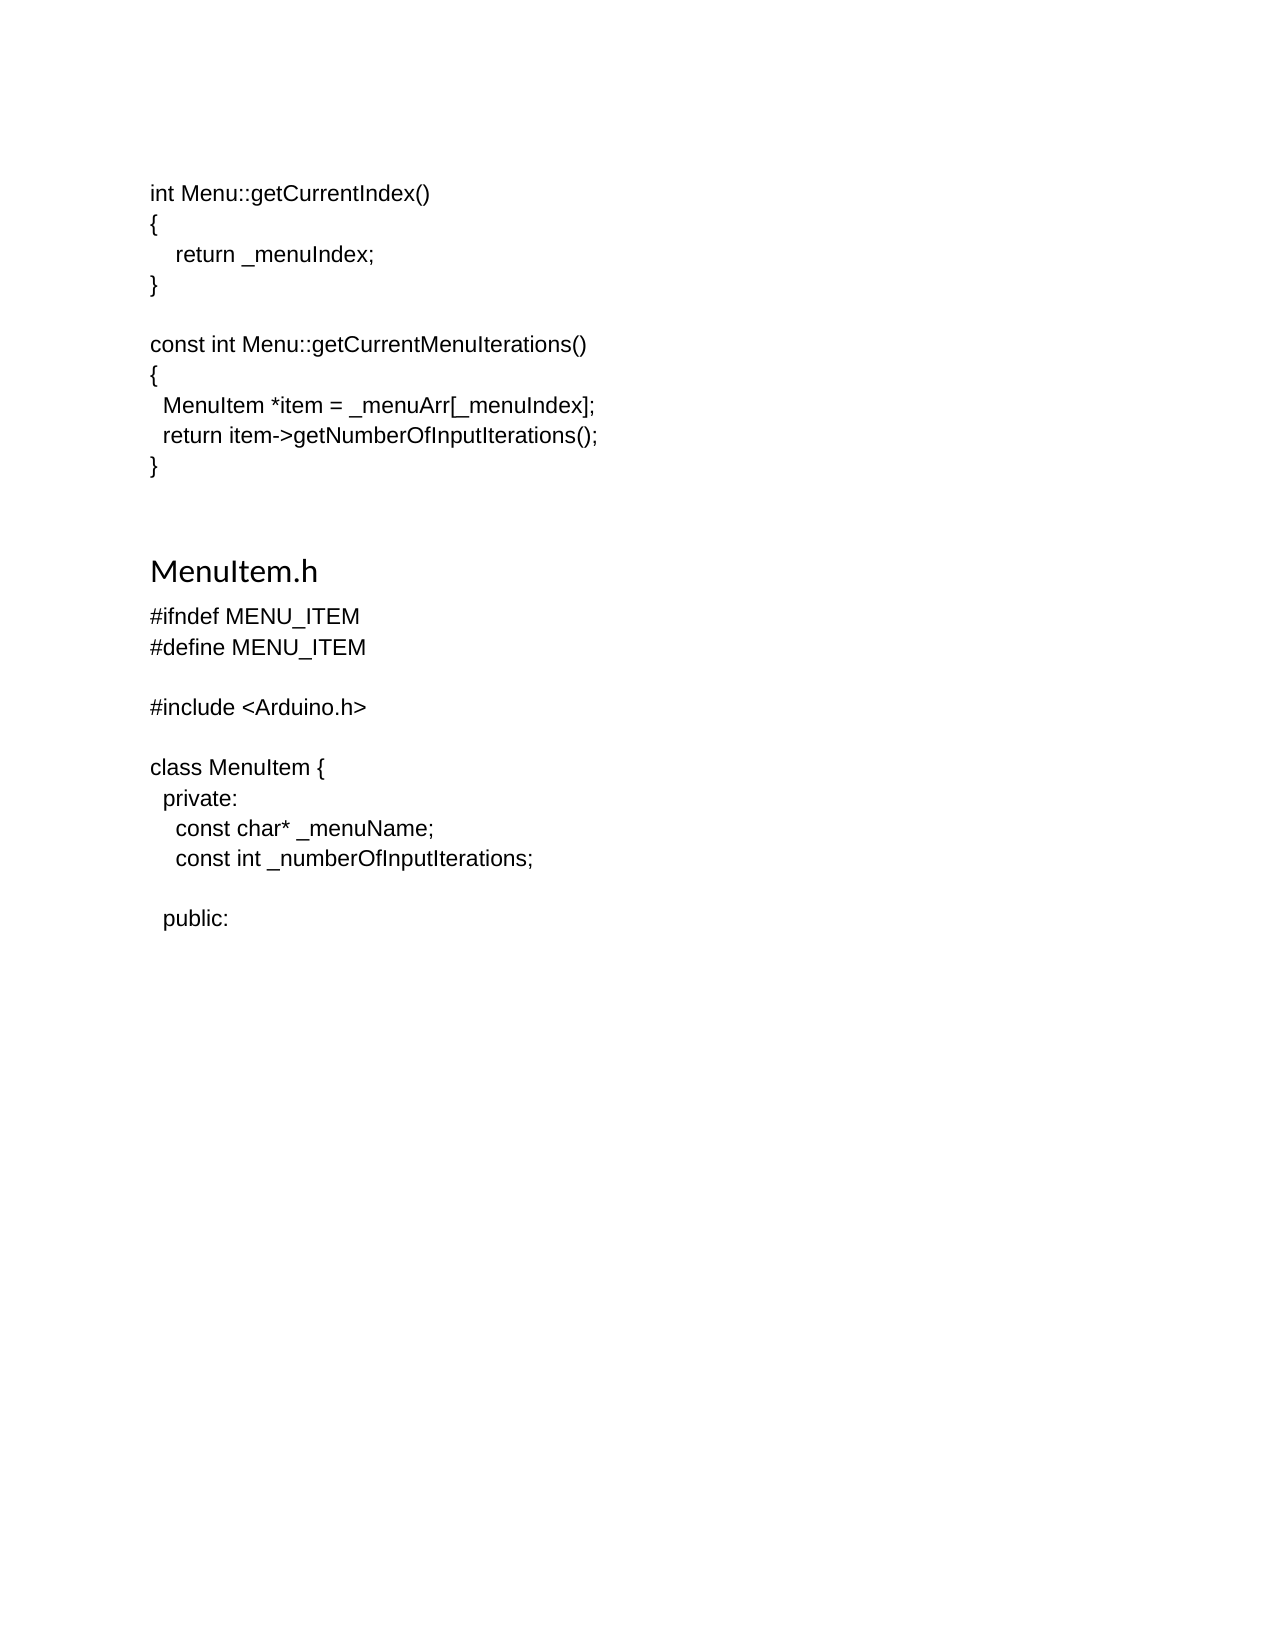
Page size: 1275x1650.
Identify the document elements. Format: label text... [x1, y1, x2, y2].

text return _menuIndex; [150, 241, 1125, 267]
text { [150, 361, 1125, 388]
subtitle MenuItem.h [150, 550, 1125, 591]
text return item->getNumberOfInputIterations(); [150, 422, 1125, 448]
text private: [150, 784, 1125, 811]
text #define MENU_ITEM [150, 633, 1125, 660]
text const char* _menuName; [150, 815, 1125, 841]
text } [150, 452, 1125, 478]
text int Menu::getCurrentIndex() [150, 180, 1125, 207]
text #include <Arduino.h> [150, 694, 1125, 720]
text MenuItem *item = _menuArr[_menuIndex]; [150, 392, 1125, 418]
text { [150, 210, 1125, 237]
text const int _numberOfInputIterations; [150, 845, 1125, 871]
text class MenuItem { [150, 754, 1125, 781]
text public: [150, 905, 1125, 932]
text const int Menu::getCurrentMenuIterations() [150, 331, 1125, 358]
text #ifndef MENU_ITEM [150, 603, 1125, 629]
text } [150, 271, 1125, 297]
